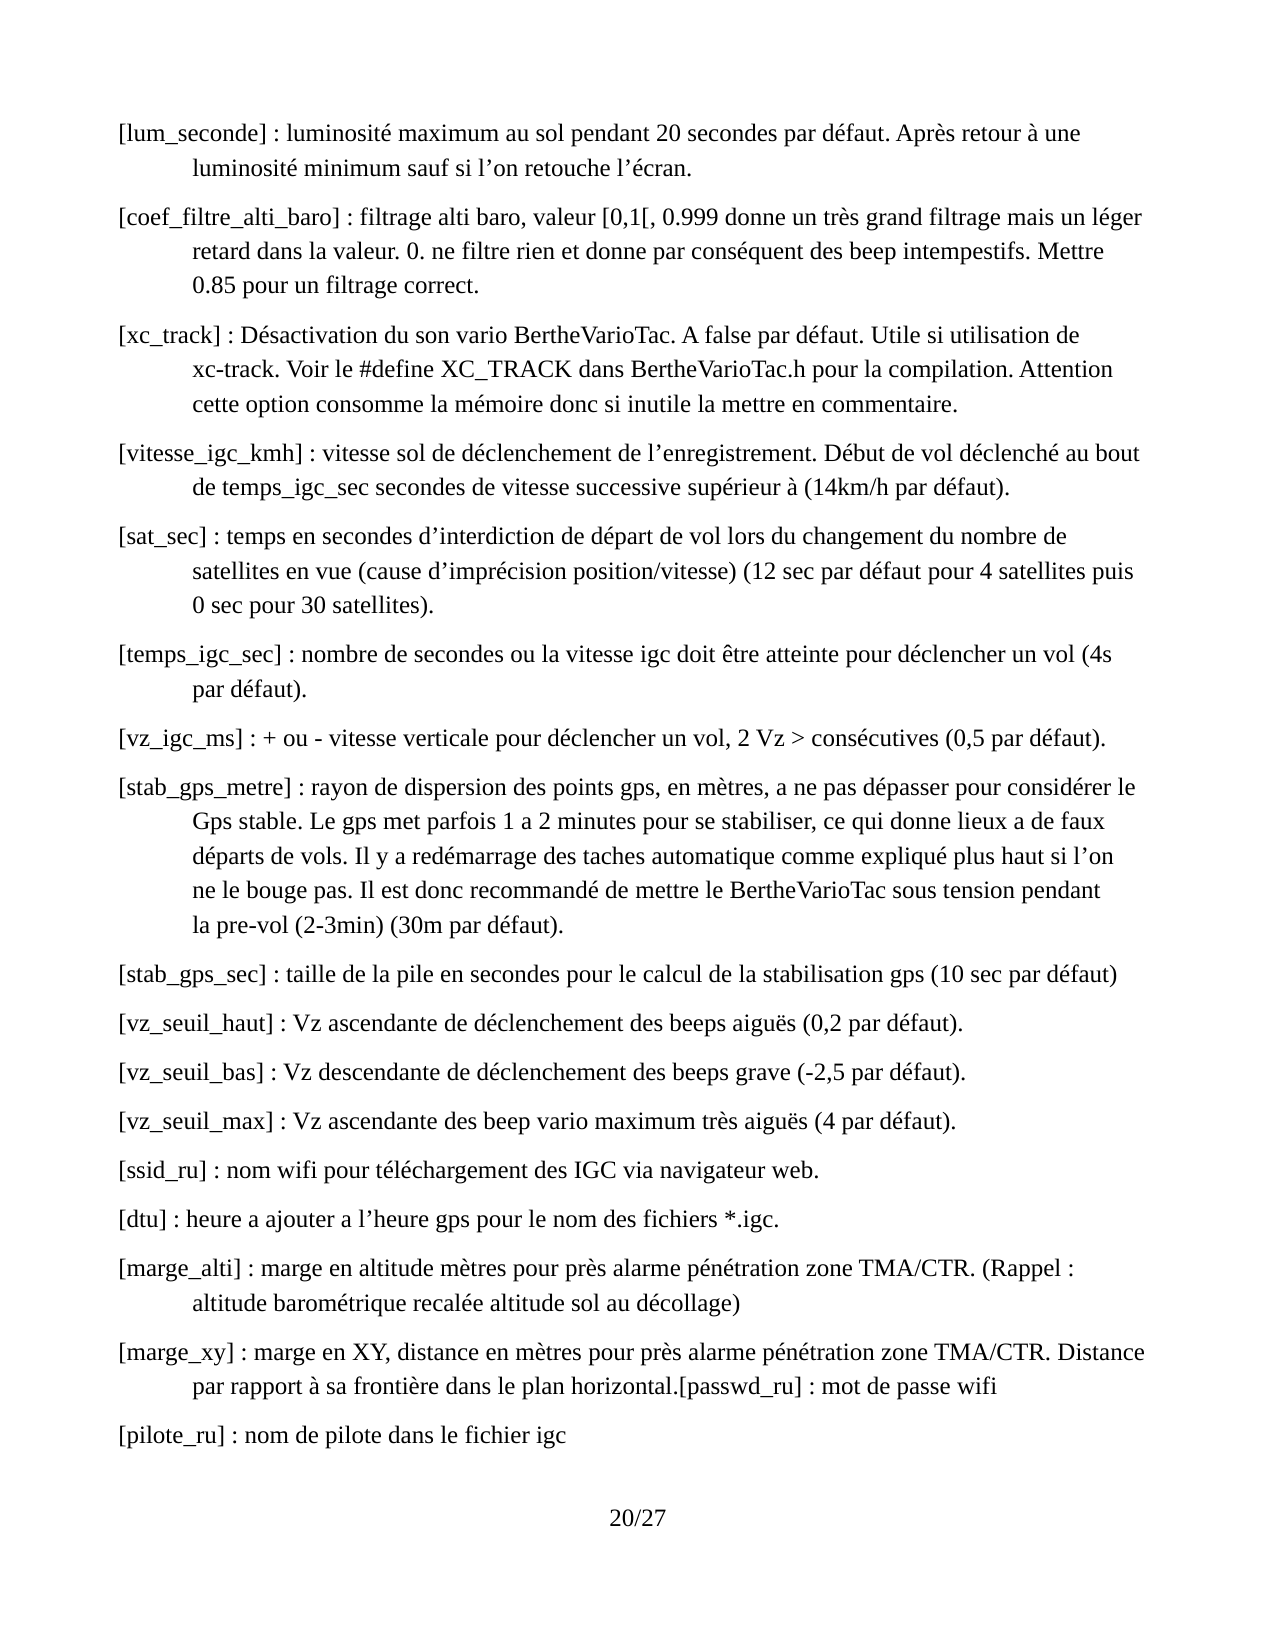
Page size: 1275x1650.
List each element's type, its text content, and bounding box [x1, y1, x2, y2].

text [temps_igc_sec] : nombre de secondes ou la vitesse igc doit être atteinte pour déclencher un vol (4s par défaut). [118, 639, 1157, 702]
text [marge_alti] : marge en altitude mètres pour près alarme pénétration zone TMA/CTR. (Rappel : altitude barométrique recalée altitude sol au décollage) [118, 1253, 1157, 1316]
text [vz_seuil_max] : Vz ascendante des beep vario maximum très aiguës (4 par défaut). [118, 1106, 1157, 1135]
text [dtu] : heure a ajouter a l’heure gps pour le nom des fichiers *.igc. [118, 1204, 1157, 1233]
text [stab_gps_metre] : rayon de dispersion des points gps, en mètres, a ne pas dépasser pour considérer le Gps stable. Le gps met parfois 1 a 2 minutes pour se stabiliser, ce qui donne lieux a de faux départs de vols. Il y a redémarrage des taches automatique comme expliqué plus haut si l’on ne le bouge pas. Il est donc recommandé de mettre le BertheVarioTac sous tension pendant la pre-vol (2-3min) (30m par défaut). [118, 772, 1157, 938]
text [vz_seuil_bas] : Vz descendante de déclenchement des beeps grave (-2,5 par défaut). [118, 1057, 1157, 1086]
text [sat_sec] : temps en secondes d’interdiction de départ de vol lors du changement du nombre de satellites en vue (cause d’imprécision position/vitesse) (12 sec par défaut pour 4 satellites puis 0 sec pour 30 satellites). [118, 521, 1157, 619]
text [ssid_ru] : nom wifi pour téléchargement des IGC via navigateur web. [118, 1155, 1157, 1184]
text [stab_gps_sec] : taille de la pile en secondes pour le calcul de la stabilisation gps (10 sec par défaut) [118, 959, 1157, 988]
text [vz_seuil_haut] : Vz ascendante de déclenchement des beeps aiguës (0,2 par défaut). [118, 1008, 1157, 1037]
text [vz_igc_ms] : + ou - vitesse verticale pour déclencher un vol, 2 Vz > consécutives (0,5 par défaut). [118, 723, 1157, 752]
text [xc_track] : Désactivation du son vario BertheVarioTac. A false par défaut. Utile si utilisation de xc-track. Voir le #define XC_TRACK dans BertheVarioTac.h pour la compilation. Attention cette option consomme la mémoire donc si inutile la mettre en commentaire. [118, 320, 1157, 417]
text [pilote_ru] : nom de pilote dans le fichier igc [118, 1420, 1157, 1449]
text [lum_seconde] : luminosité maximum au sol pendant 20 secondes par défaut. Après retour à une luminosité minimum sauf si l’on retouche l’écran. [118, 118, 1157, 181]
text [marge_xy] : marge en XY, distance en mètres pour près alarme pénétration zone TMA/CTR. Distance par rapport à sa frontière dans le plan horizontal.[passwd_ru] : mot de passe wifi [118, 1337, 1157, 1400]
text [vitesse_igc_kmh] : vitesse sol de déclenchement de l’enregistrement. Début de vol déclenché au bout de temps_igc_sec secondes de vitesse successive supérieur à (14km/h par défaut). [118, 438, 1157, 501]
text [coef_filtre_alti_baro] : filtrage alti baro, valeur [0,1[, 0.999 donne un très grand filtrage mais un léger retard dans la valeur. 0. ne filtre rien et donne par conséquent des beep intempestifs. Mettre 0.85 pour un filtrage correct. [118, 202, 1157, 299]
